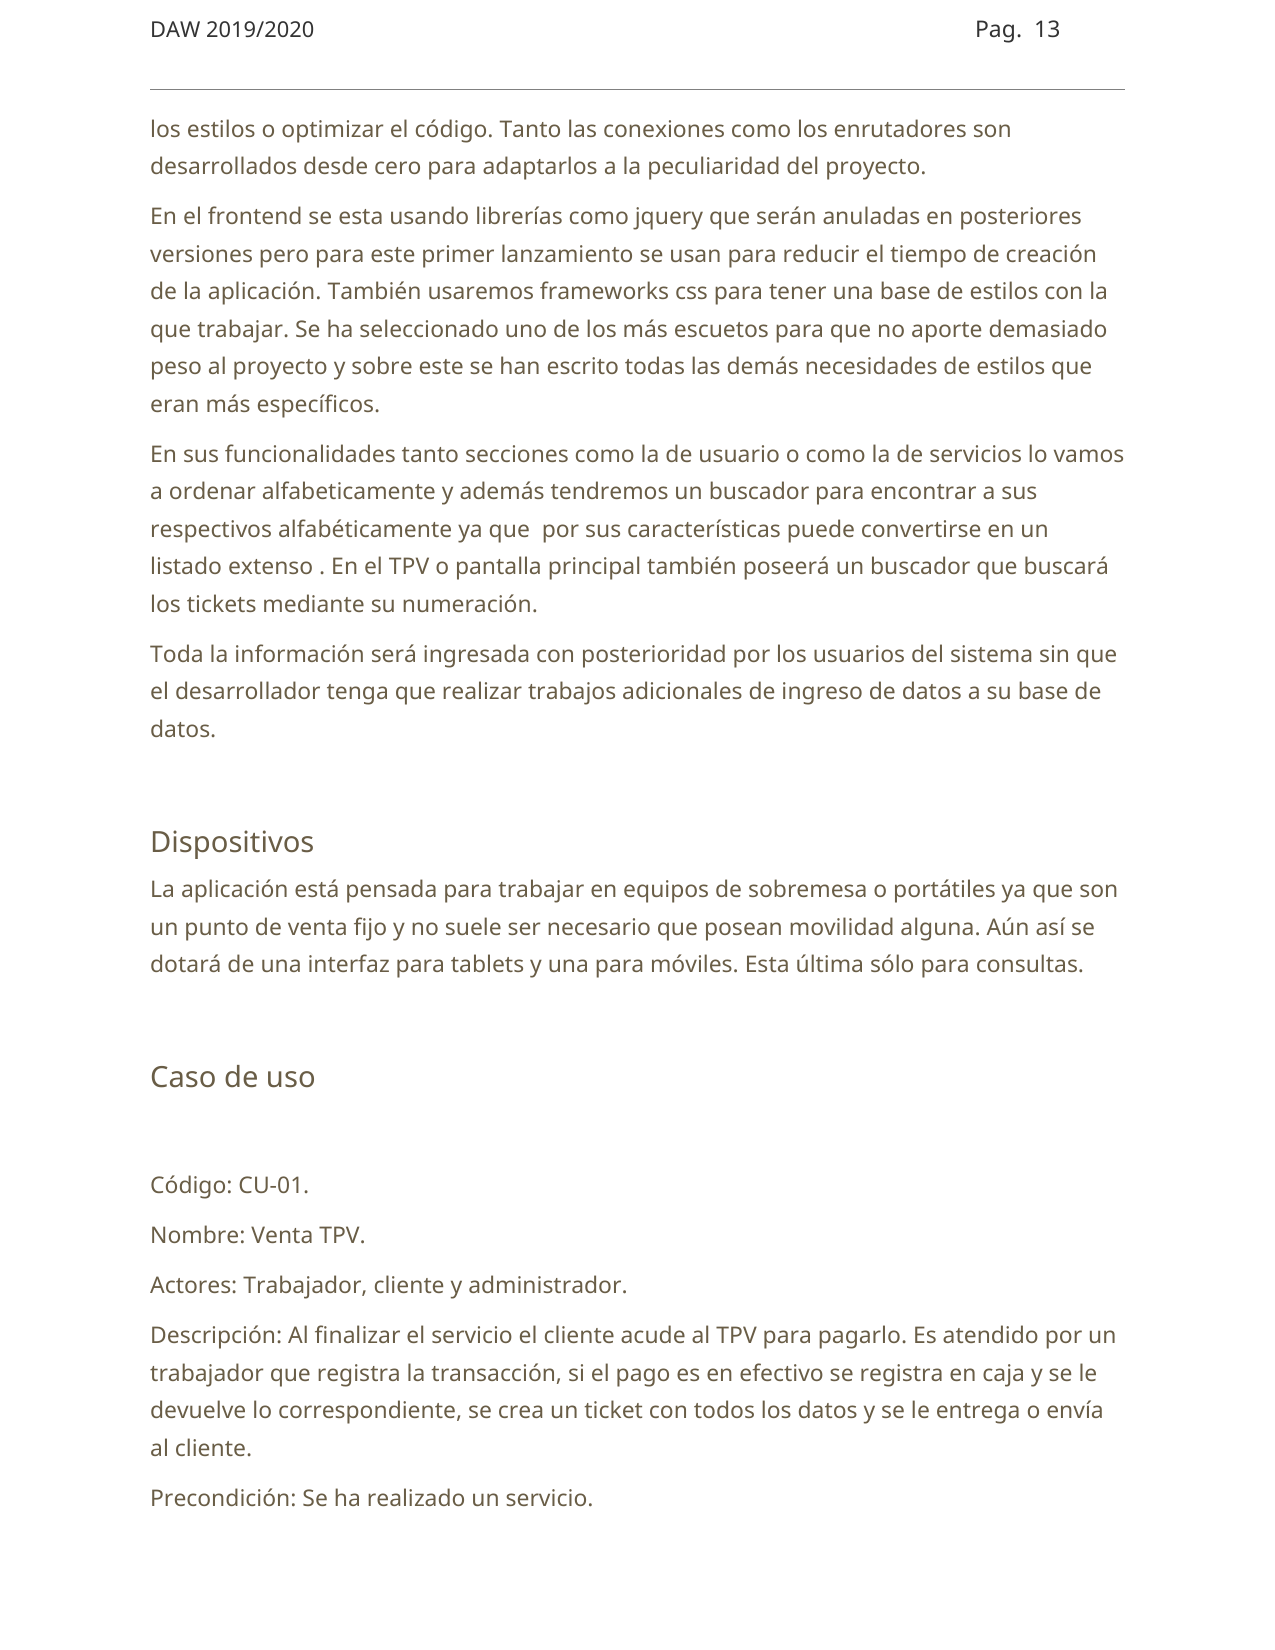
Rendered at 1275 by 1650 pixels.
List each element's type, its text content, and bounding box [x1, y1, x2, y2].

text Toda la información será ingresada con posterioridad por los usuarios del sistema sin que el desarrollador tenga que realizar trabajos adicionales de ingreso de datos a su base de datos. [150, 637, 1125, 744]
text Nombre: Venta TPV. [150, 1219, 1125, 1250]
text Código: CU-01. [150, 1169, 1125, 1200]
text En el frontend se esta usando librerías como jquery que serán anuladas en posteriores versiones pero para este primer lanzamiento se usan para reducir el tiempo de creación de la aplicación. También usaremos frameworks css para tener una base de estilos con la que trabajar. Se ha seleccionado uno de los más escuetos para que no aporte demasiado peso al proyecto y sobre este se han escrito todas las demás necesidades de estilos que eran más específicos. [150, 200, 1125, 419]
subtitle Caso de uso [150, 1056, 1125, 1096]
text los estilos o optimizar el código. Tanto las conexiones como los enrutadores son desarrollados desde cero para adaptarlos a la peculiaridad del proyecto. [150, 112, 1125, 181]
text Precondición: Se ha realizado un servicio. [150, 1482, 1125, 1513]
text Actores: Trabajador, cliente y administrador. [150, 1269, 1125, 1300]
subtitle Dispositivos [150, 821, 1125, 861]
text Descripción: Al finalizar el servicio el cliente acude al TPV para pagarlo. Es atendido por un trabajador que registra la transacción, si el pago es en efectivo se registra en caja y se le devuelve lo correspondiente, se crea un ticket con todos los datos y se le entrega o envía al cliente. [150, 1319, 1125, 1463]
text La aplicación está pensada para trabajar en equipos de sobremesa o portátiles ya que son un punto de venta fijo y no suele ser necesario que posean movilidad alguna. Aún así se dotará de una interfaz para tablets y una para móviles. Esta última sólo para consultas. [150, 873, 1125, 979]
text En sus funcionalidades tanto secciones como la de usuario o como la de servicios lo vamos a ordenar alfabeticamente y además tendremos un buscador para encontrar a sus respectivos alfabéticamente ya que por sus características puede convertirse en un listado extenso . En el TPV o pantalla principal también poseerá un buscador que buscará los tickets mediante su numeración. [150, 437, 1125, 619]
